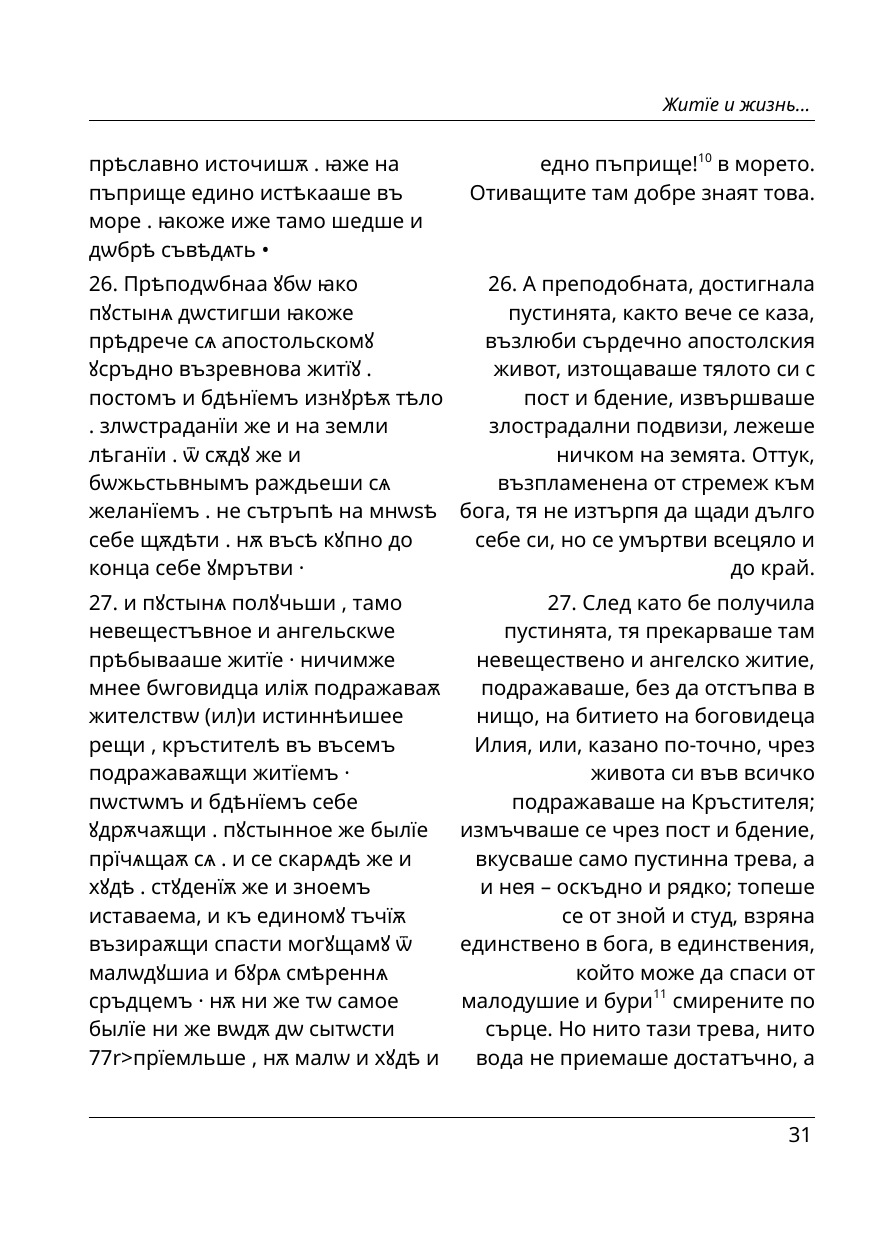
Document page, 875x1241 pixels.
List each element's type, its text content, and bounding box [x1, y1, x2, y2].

table_cell едно пъприще!10 в морето. Отиващите там добре знаят това. [452, 150, 815, 269]
table_cell 26. Прѣподѡбнаа ꙋбѡ ꙗко пꙋстынѧ дѡстигши ꙗкоже прѣдрече сѧ апостольскомꙋ ꙋсръдно възревнова житїꙋ . постомъ и бдѣнїемъ изнꙋрѣѫ тѣло . злѡстраданїи же и на земли лѣганїи . ѿ сѫдꙋ же и бѡжьстьвнымъ раждьеши сѧ желанїемъ . не сътръпѣ на мнѡѕѣ себе щѫдѣти . нѫ въсѣ кꙋпно до конца себе ꙋмрътви ⸱ [89, 269, 452, 588]
table_cell 27. След като бе получила пустинята, тя прекарваше там невеществено и ангелско житие, подражаваше, без да отстъпва в нищо, на битието на боговидеца Илия, или, казано по-точно, чрез живота си във всичко подражаваше на Кръстителя; измъчваше се чрез пост и бдение, вкусваше само пустинна трева, а и нея – оскъдно и рядко; топеше се от зной и студ, взряна единствено в бога, в единствения, който може да спаси от малодушие и бури11 смирените по сърце. Но нито тази трева, нито вода не приемаше достатъчно, а [452, 588, 815, 1071]
table_cell 26. А преподобната, достигнала пустинята, както вече се каза, възлюби сърдечно апостолския живот, изтощаваше тялото си с пост и бдение, извършваше злострадални подвизи, лежеше ничком на земята. Оттук, възпламенена от стремеж към бога, тя не изтърпя да щади дълго себе си, но се умъртви всецяло и до край. [452, 269, 815, 588]
table_cell 27. и пꙋстынѧ полꙋчьши , тамо невещестъвное и ангельскѡе прѣбывааше житїе ⸱ ничимже мнее бѡговидца иліѫ подражаваѫ жителствѡ (ил)и истиннѣишее рещи , кръстителѣ въ въсемъ подражаваѫщи житїемъ ⸱ пѡстѡмъ и бдѣнїемъ себе ꙋдрѫчаѫщи . пꙋстынное же былїе прїчѧщаѫ сѧ . и се скарѧдѣ же и хꙋдѣ . стꙋденїѫ же и зноемъ иставаема, и къ единомꙋ тъчїѫ възираѫщи спасти могꙋщамꙋ ѿ малѡдꙋшиа и бꙋрѧ смѣреннѧ сръдцемъ ⸱ нѫ ни же тѡ самое былїе ни же вѡдѫ дѡ сытѡсти 77r>прїемльше , нѫ малѡ и хꙋдѣ и [89, 588, 452, 1071]
table_cell прѣславно источишѫ . ꙗже на пъприще едино истѣкааше въ море . ꙗкоже иже тамо шедше и дѡбрѣ съвѣдѧть • [89, 150, 452, 269]
